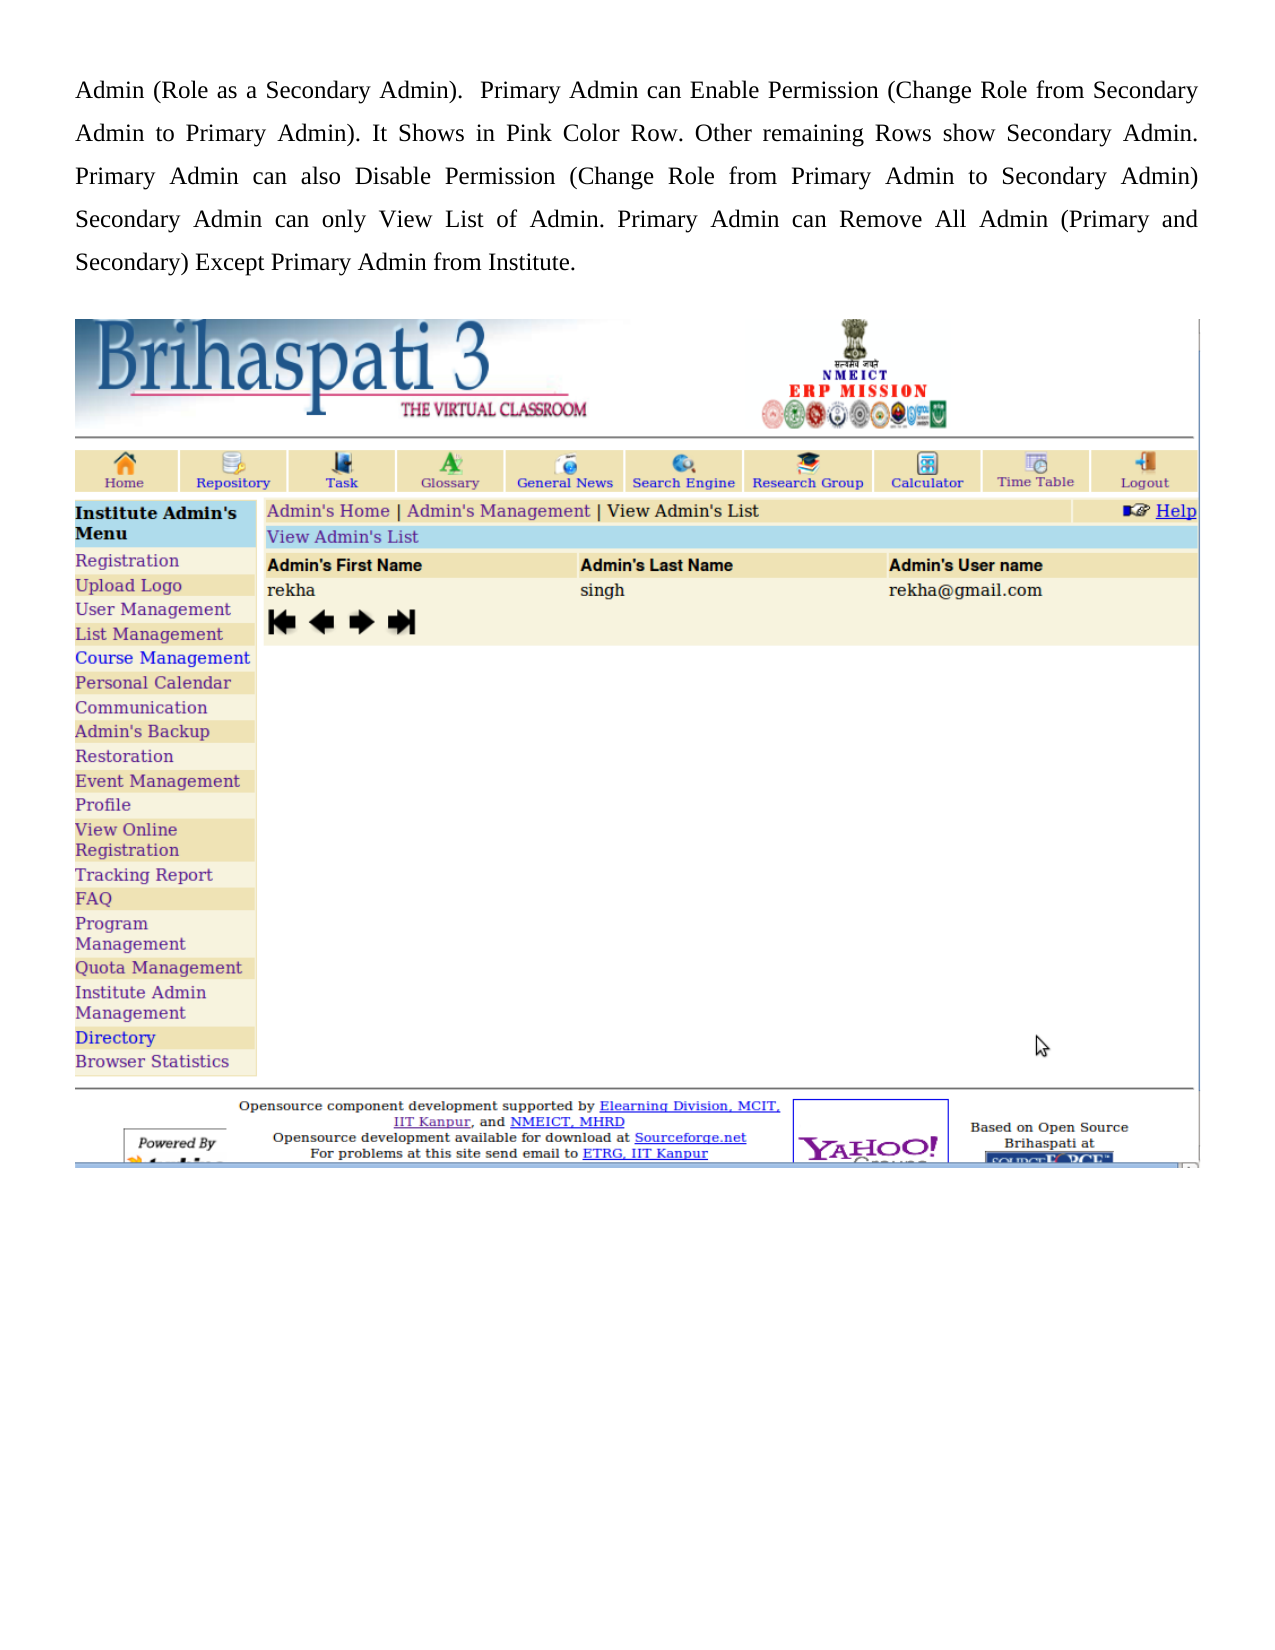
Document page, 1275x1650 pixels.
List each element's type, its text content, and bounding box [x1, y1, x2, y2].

picture [75, 319, 1200, 1168]
text Admin (Role as a Secondary Admin). Primary Admin can Enable Permission (Change Role from Secondary Admin to Primary Admin). It Shows in Pink Color Row. Other remaining Rows show Secondary Admin. Primary Admin can also Disable Permission (Change Role from Primary Admin to Secondary Admin) Secondary Admin can only View List of Admin. Primary Admin can Remove All Admin (Primary and Secondary) Except Primary Admin from Institute. [75, 75, 1200, 276]
